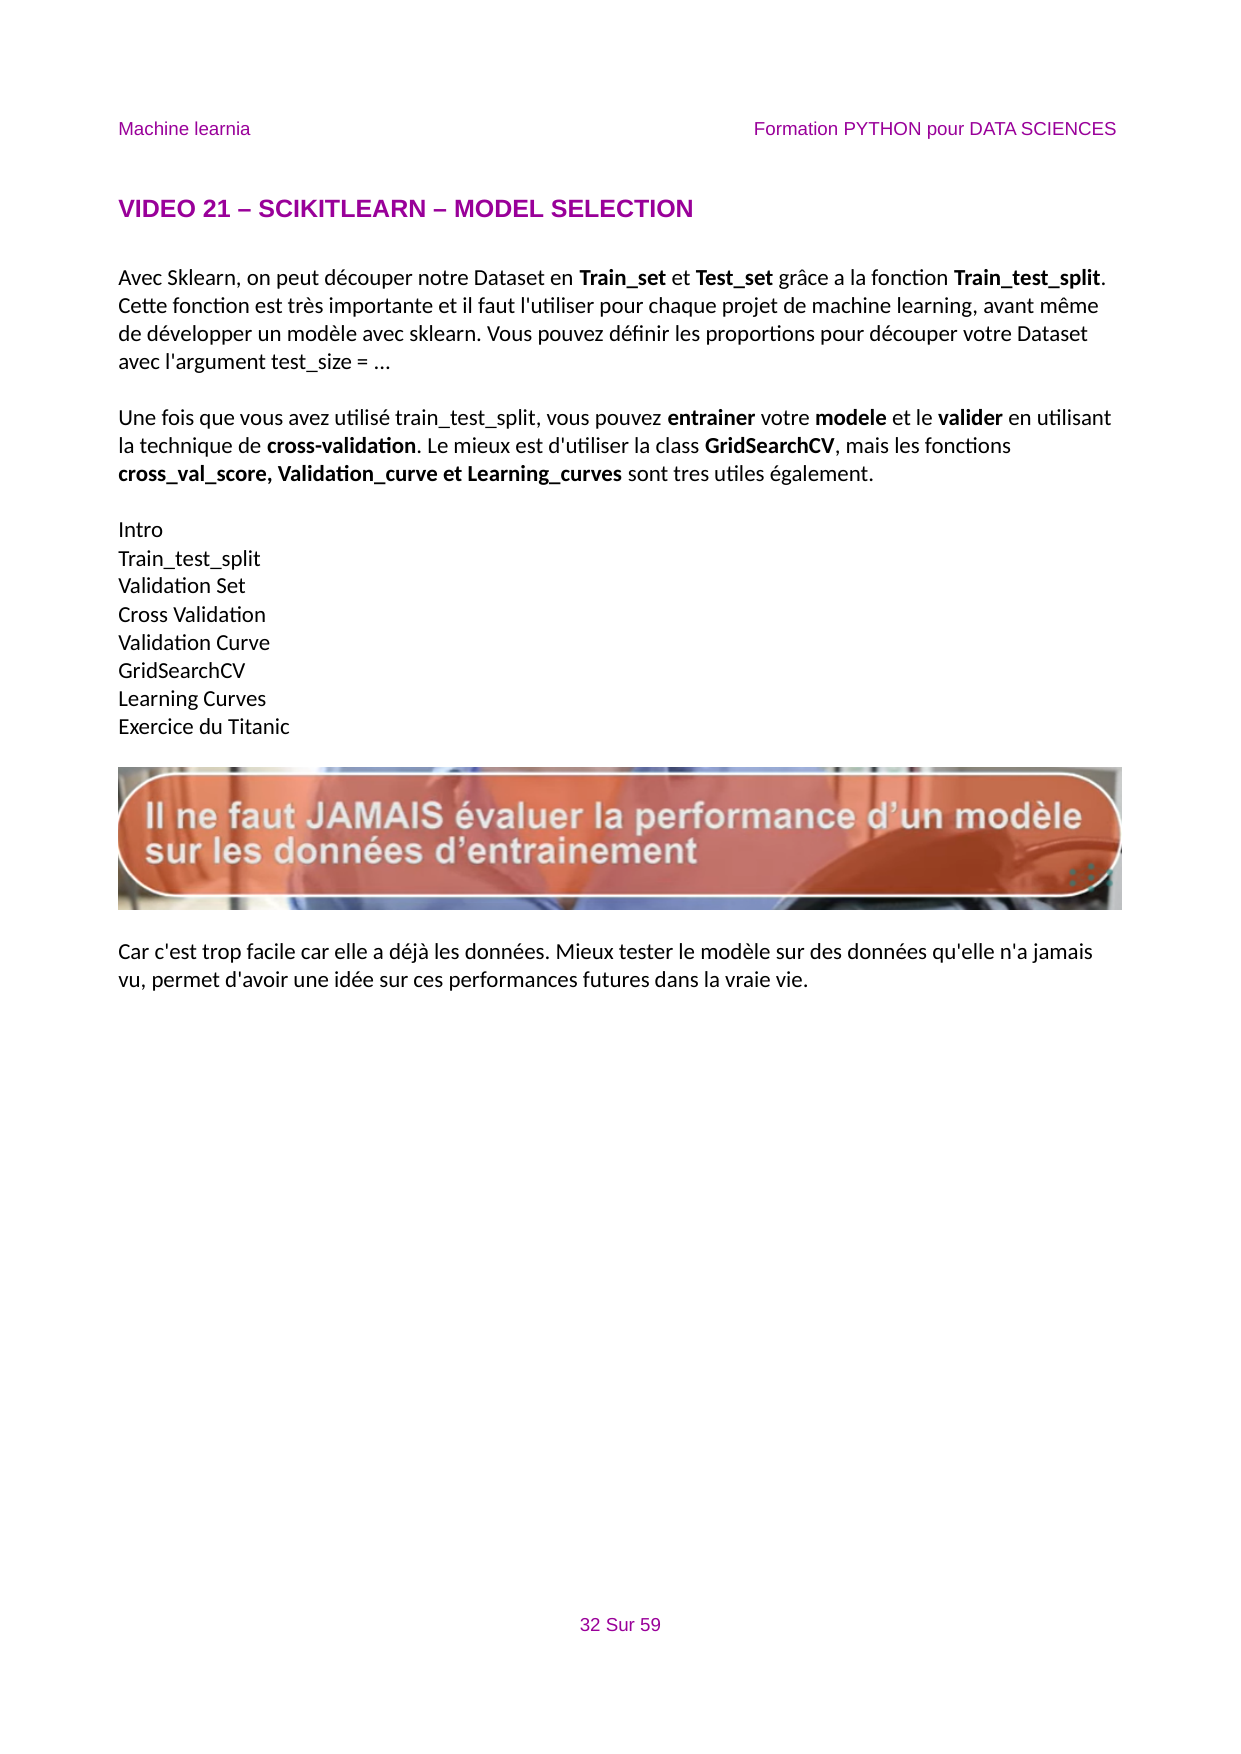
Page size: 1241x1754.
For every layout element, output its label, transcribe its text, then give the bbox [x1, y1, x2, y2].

text Learning Curves [118, 684, 1122, 712]
text Exercice du Titanic [118, 712, 1122, 740]
text Validation Set [118, 572, 1122, 600]
picture [118, 767, 1122, 910]
text GridSearchCV [118, 656, 1122, 684]
text Cross Validation [118, 600, 1122, 628]
text Train_test_split [118, 544, 1122, 572]
text Avec Sklearn, on peut découper notre Dataset en Train_set et Test_set grâce a la fonction Train_test_split. Cette fonction est très importante et il faut l'utiliser pour chaque projet de machine learning, avant même de développer un modèle avec sklearn. Vous pouvez définir les proportions pour découper votre Dataset avec l'argument test_size = ... [118, 263, 1122, 376]
text Car c'est trop facile car elle a déjà les données. Mieux tester le modèle sur des données qu'elle n'a jamais vu, permet d'avoir une idée sur ces performances futures dans la vraie vie. [118, 937, 1122, 993]
text Validation Curve [118, 628, 1122, 656]
text Intro [118, 516, 1122, 544]
subtitle VIDEO 21 – SCIKITLEARN – MODEL SELECTION [118, 194, 1122, 223]
text Une fois que vous avez utilisé train_test_split, vous pouvez entrainer votre modele et le valider en utilisant la technique de cross-validation. Le mieux est d'utiliser la class GridSearchCV, mais les fonctions cross_val_score, Validation_curve et Learning_curves sont tres utiles également. [118, 403, 1122, 488]
